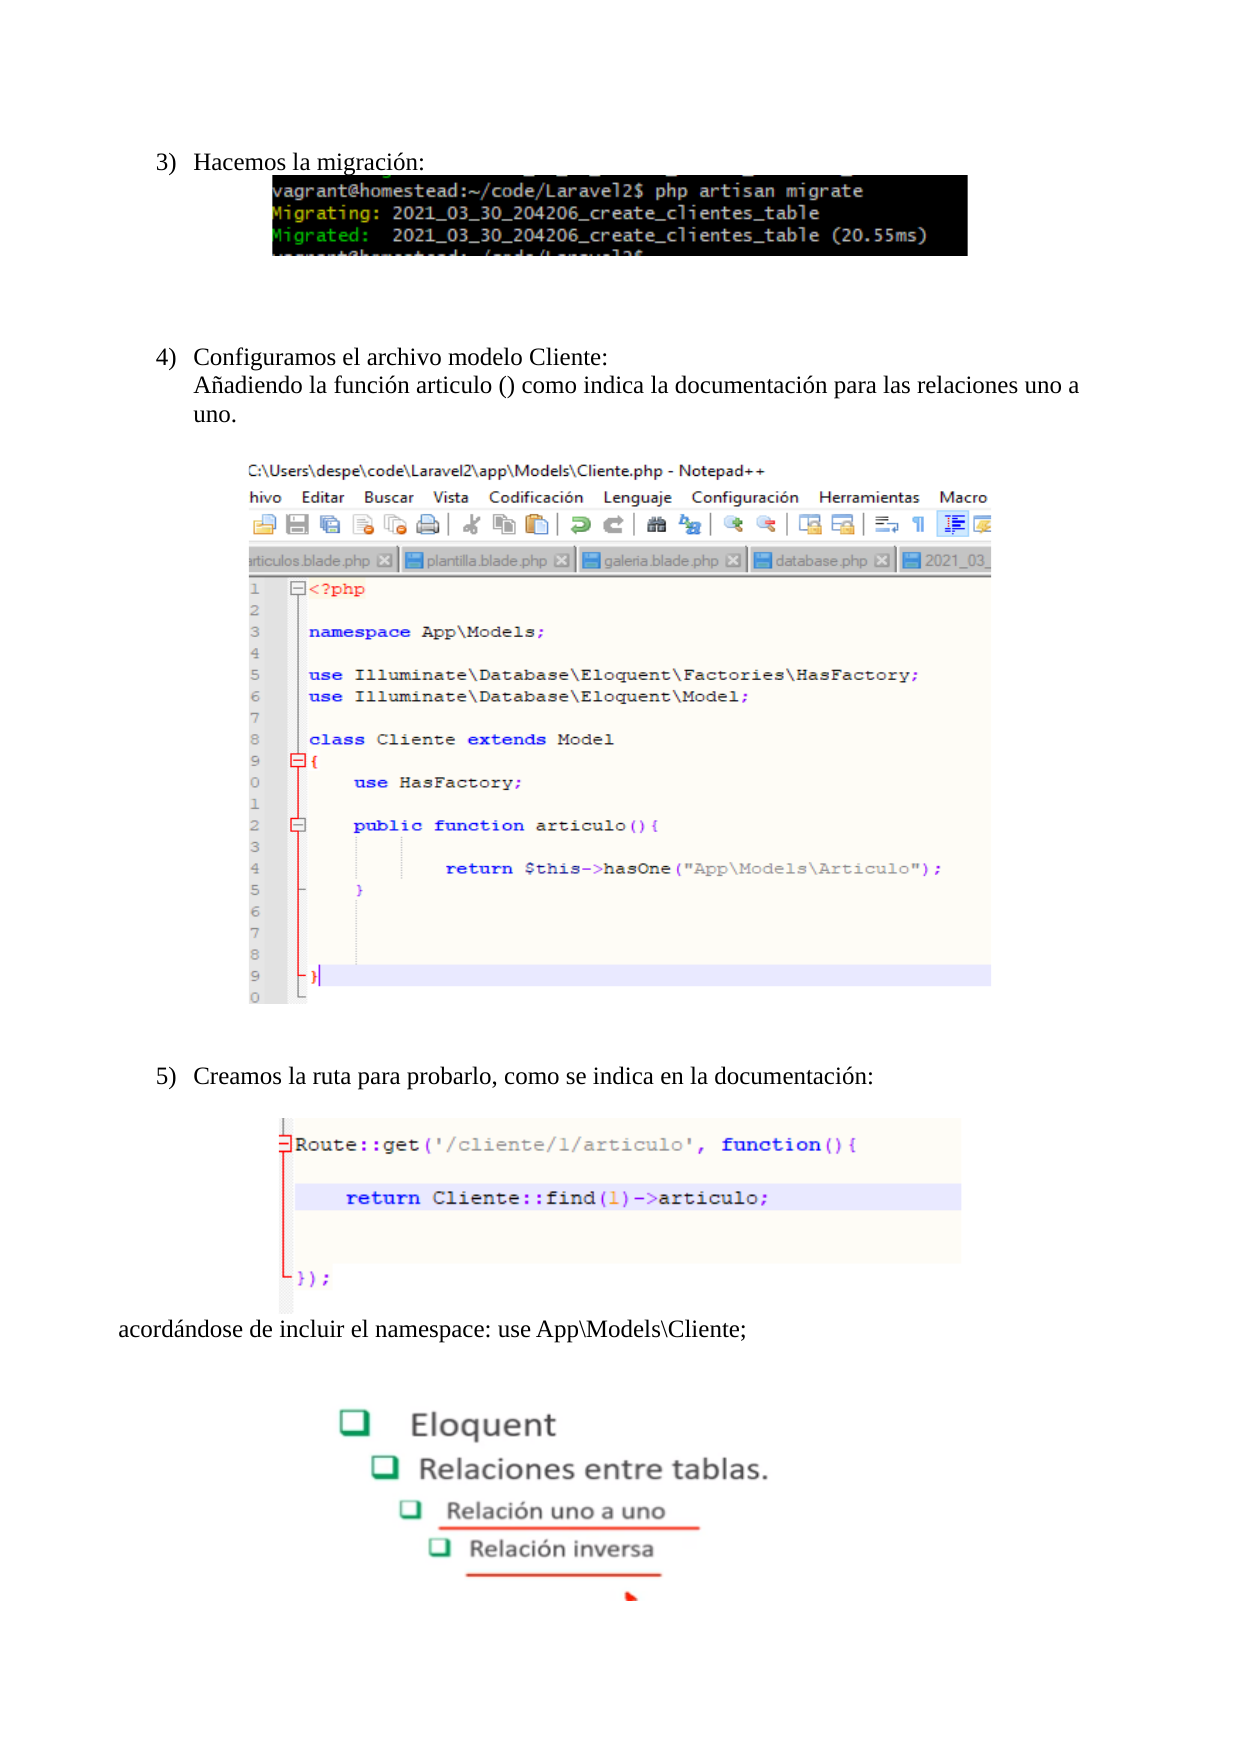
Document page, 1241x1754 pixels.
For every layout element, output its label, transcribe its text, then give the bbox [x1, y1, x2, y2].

list Creamos la ruta para probarlo, como se indica en la documentación: [156, 1061, 1122, 1089]
list Añadiendo la función articulo () como indica la documentación para las relaciones uno a uno. [156, 370, 1122, 428]
picture [278, 1118, 962, 1314]
picture [319, 1400, 921, 1601]
picture [248, 456, 992, 1004]
text acordándose de incluir el namespace: use App\Models\Cliente; [118, 1118, 1122, 1342]
list Configuramos el archivo modelo Cliente: [156, 342, 1122, 370]
list Hacemos la migración: [156, 147, 1122, 176]
picture [272, 175, 968, 256]
